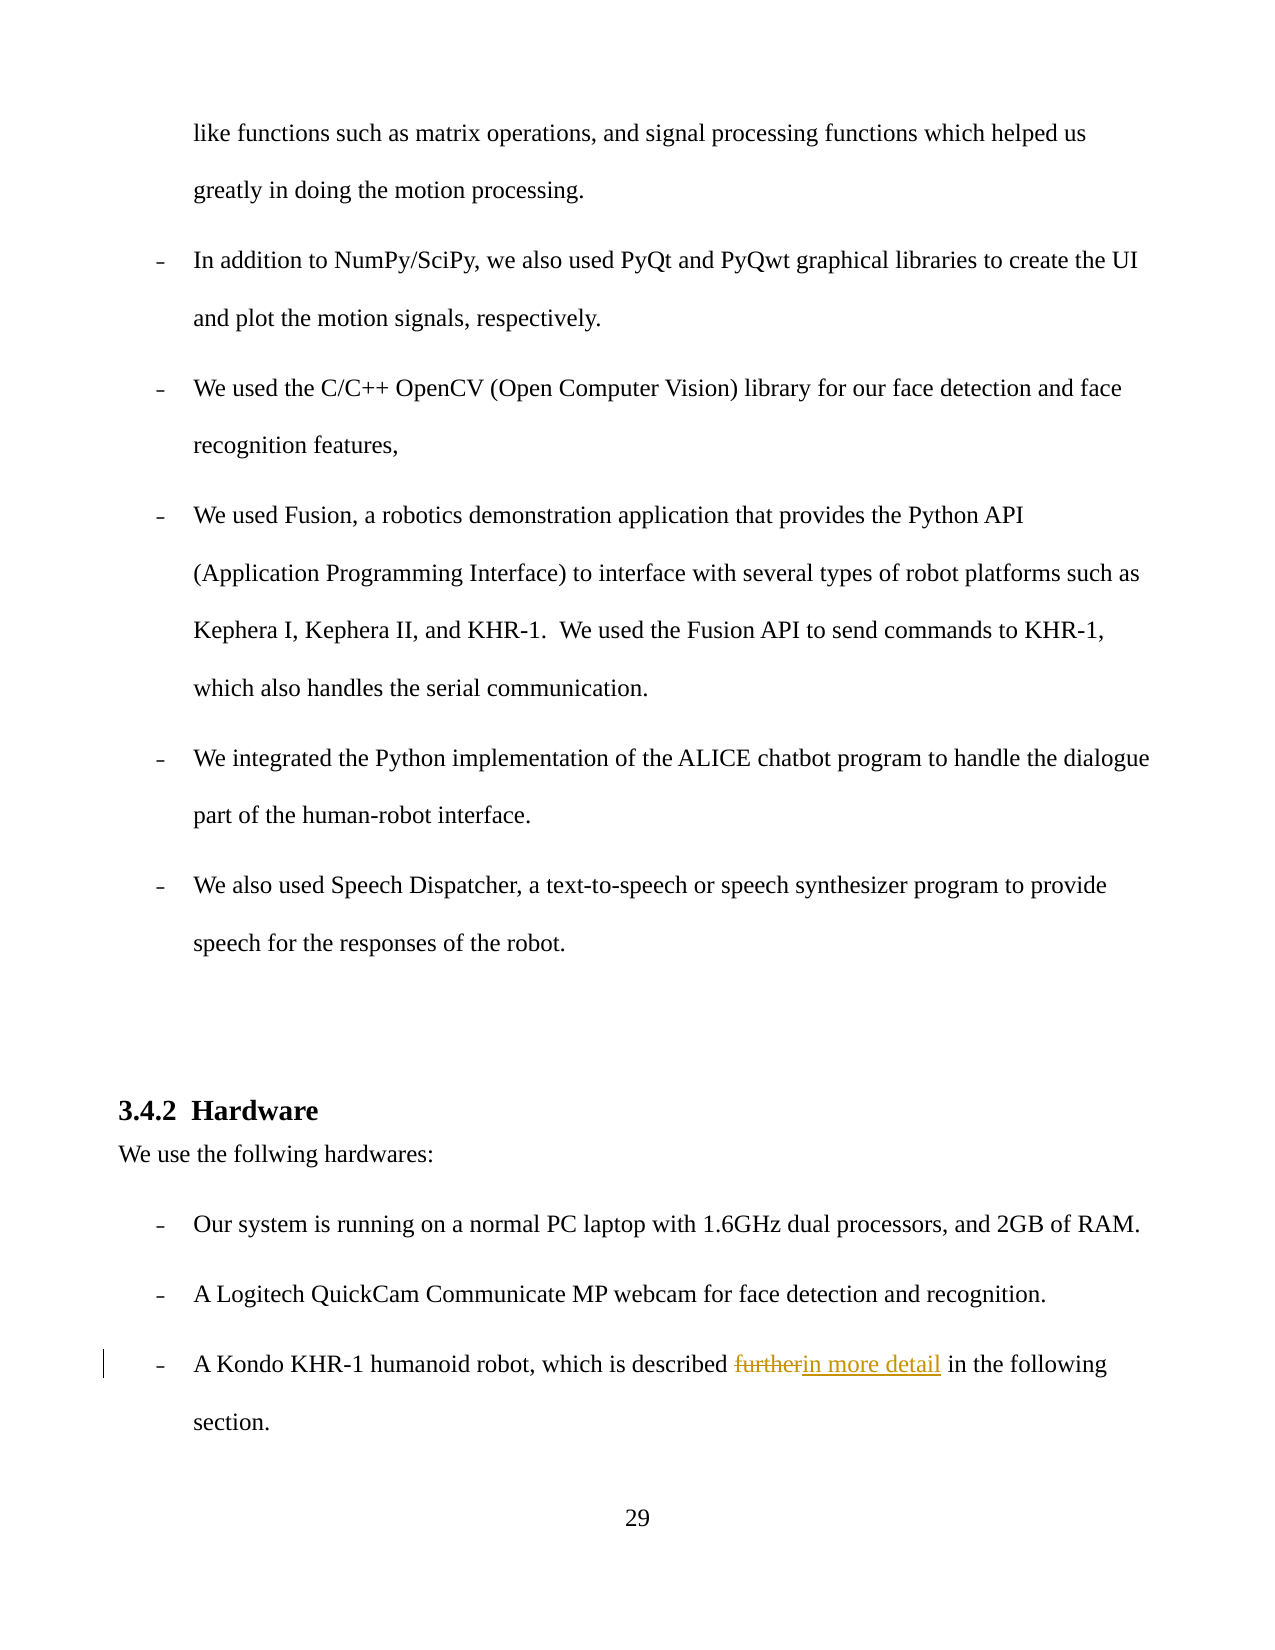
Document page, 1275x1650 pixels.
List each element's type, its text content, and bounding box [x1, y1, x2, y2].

list like functions such as matrix operations, and signal processing functions which helped us greatly in doing the motion processing. [156, 118, 1157, 204]
list Our system is running on a normal PC laptop with 1.6GHz dual processors, and 2GB of RAM. [156, 1209, 1157, 1238]
list We used the C/C++ OpenCV (Open Computer Vision) library for our face detection and face recognition features, [156, 373, 1157, 459]
list A Kondo KHR-1 humanoid robot, which is described in more detail in the following section. [156, 1349, 1157, 1435]
list We also used Speech Dispatcher, a text-to-speech or speech synthesizer program to provide speech for the responses of the robot. [156, 871, 1157, 957]
list We used Fusion, a robotics demonstration application that provides the Python API (Application Programming Interface) to interface with several types of robot platforms such as Kephera I, Kephera II, and KHR-1. We used the Fusion API to send commands to KHR-1, which also handles the serial communication. [156, 501, 1157, 702]
list We integrated the Python implementation of the ALICE chatbot program to handle the dialogue part of the human-robot interface. [156, 743, 1157, 829]
text We use the follwing hardwares: [118, 1139, 1157, 1168]
subtitle 3.4.2 Hardware [118, 1093, 1157, 1127]
list In addition to NumPy/SciPy, we also used PyQt and PyQwt graphical libraries to create the UI and plot the motion signals, respectively. [156, 246, 1157, 332]
list A Logitech QuickCam Communicate MP webcam for face detection and recognition. [156, 1279, 1157, 1308]
